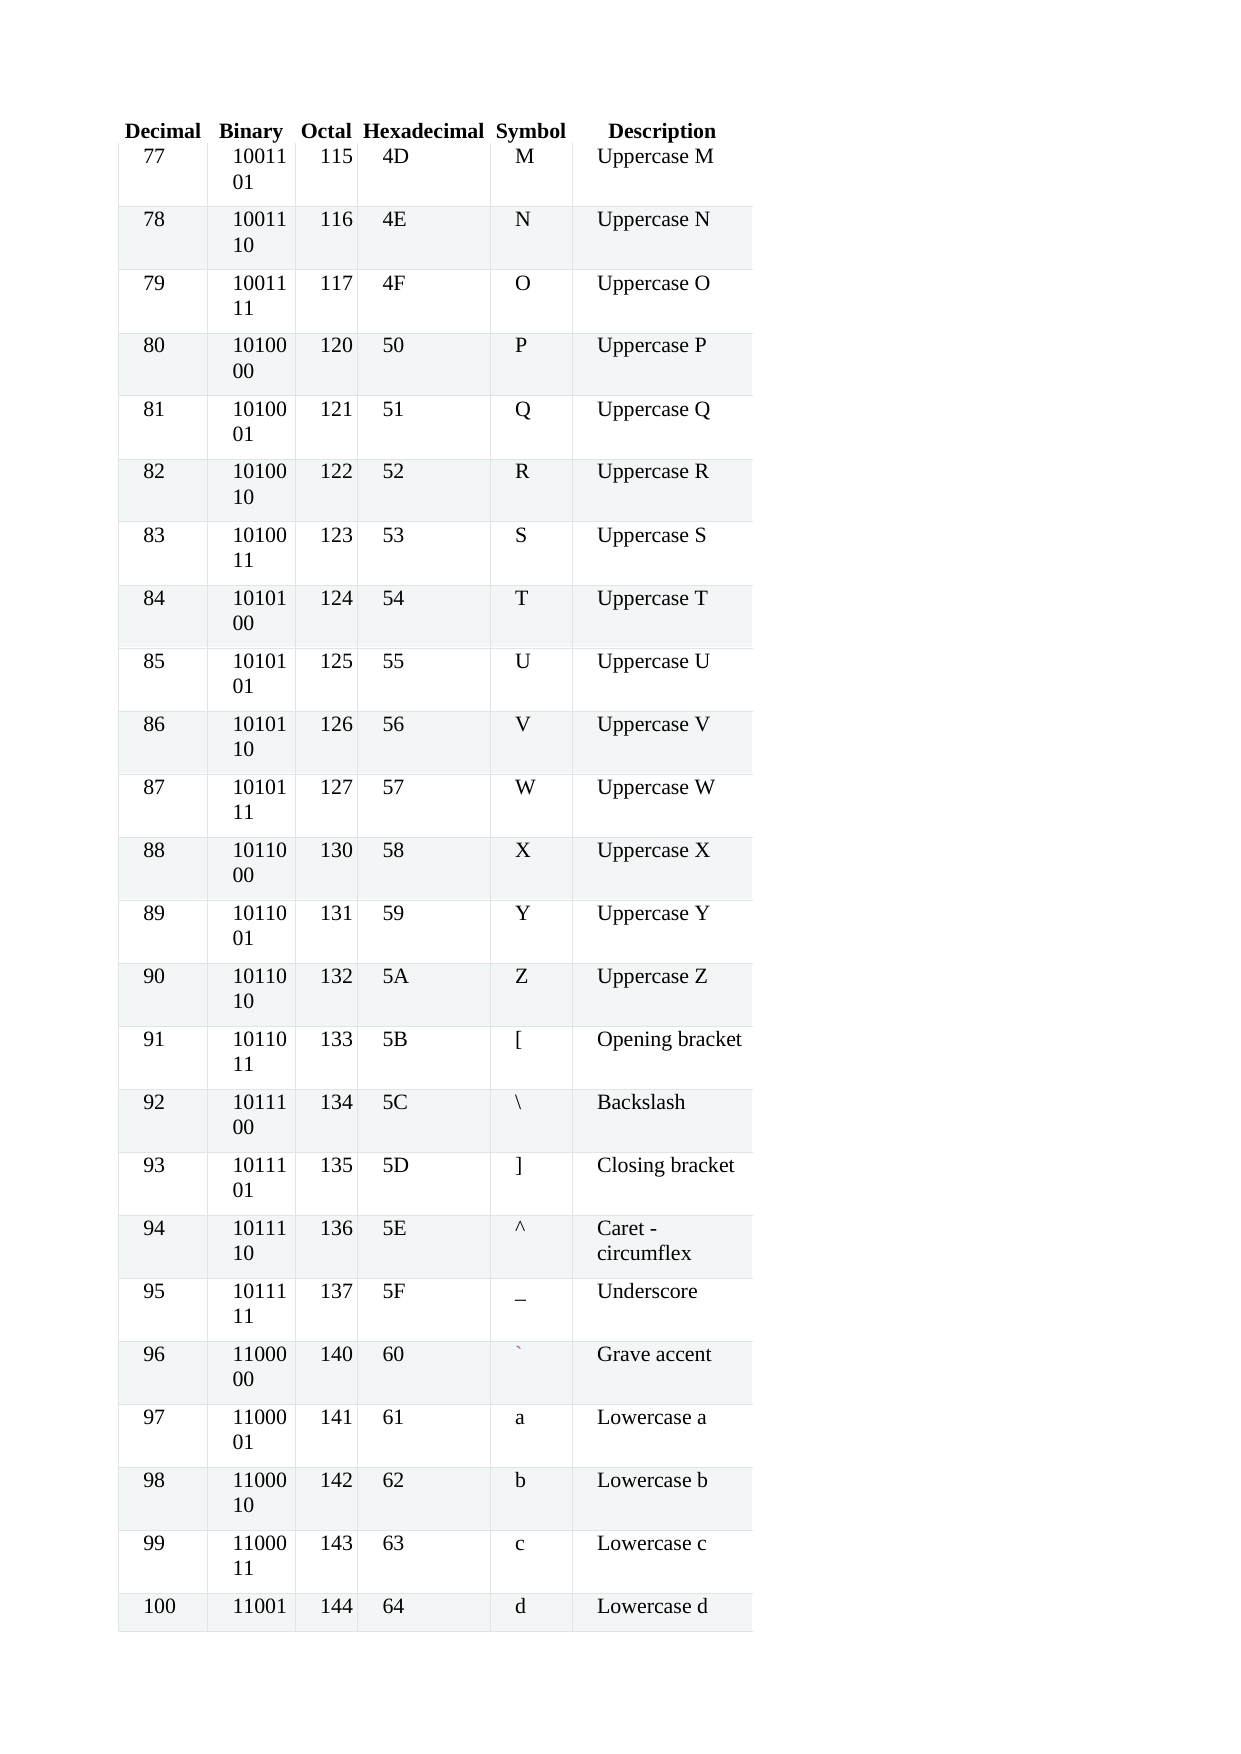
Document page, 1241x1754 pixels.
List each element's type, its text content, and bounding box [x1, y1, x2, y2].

table_cell 77 [119, 143, 207, 206]
table_cell T [491, 586, 572, 647]
table_header Hexadecimal [357, 118, 490, 143]
table_cell 121 [296, 396, 357, 458]
table_cell 126 [296, 712, 357, 773]
table_cell 117 [296, 270, 357, 332]
table_cell 1011110 [208, 1216, 295, 1278]
table_cell 120 [296, 334, 357, 395]
table_cell Y [491, 901, 572, 963]
table_cell 58 [358, 838, 490, 899]
table_cell 83 [119, 522, 207, 584]
table_cell 1001110 [208, 207, 295, 269]
table_cell 135 [296, 1153, 357, 1215]
table_cell 81 [119, 396, 207, 458]
table_cell Uppercase M [573, 143, 752, 206]
table_cell 1010000 [208, 334, 295, 395]
table_cell Uppercase O [573, 270, 752, 332]
table_cell 95 [119, 1279, 207, 1341]
table_cell a [491, 1405, 572, 1467]
table_cell 134 [296, 1090, 357, 1152]
table_cell 133 [296, 1027, 357, 1089]
table_cell Uppercase U [573, 649, 752, 711]
table_cell Backslash [573, 1090, 752, 1152]
table_cell 5E [358, 1216, 490, 1278]
table_cell 1100011 [208, 1531, 295, 1593]
table_cell 141 [296, 1405, 357, 1467]
table_cell 140 [296, 1342, 357, 1404]
table_cell ] [491, 1153, 572, 1215]
table_cell 131 [296, 901, 357, 963]
table_cell 100 [119, 1594, 207, 1631]
table_cell 1011011 [208, 1027, 295, 1089]
table_cell 56 [358, 712, 490, 773]
table_cell Uppercase X [573, 838, 752, 899]
table_cell ^ [491, 1216, 572, 1278]
table_header Description [572, 118, 752, 143]
table_cell Lowercase b [573, 1468, 752, 1530]
table_cell S [491, 522, 572, 584]
table_cell 62 [358, 1468, 490, 1530]
table_cell 1100010 [208, 1468, 295, 1530]
table_cell 1010010 [208, 460, 295, 521]
table_cell Uppercase T [573, 586, 752, 647]
table_cell 1011000 [208, 838, 295, 899]
table_cell 1010110 [208, 712, 295, 773]
table_cell 1010101 [208, 649, 295, 711]
table_cell 99 [119, 1531, 207, 1593]
table_cell X [491, 838, 572, 899]
table_cell Uppercase R [573, 460, 752, 521]
table_cell 59 [358, 901, 490, 963]
table_cell W [491, 775, 572, 837]
table_cell 60 [358, 1342, 490, 1404]
table_header Symbol [490, 118, 572, 143]
table_cell Uppercase P [573, 334, 752, 395]
table_cell 54 [358, 586, 490, 647]
table_cell 132 [296, 964, 357, 1026]
table_cell 1011100 [208, 1090, 295, 1152]
table_cell U [491, 649, 572, 711]
table_cell Uppercase Q [573, 396, 752, 458]
table_cell Uppercase V [573, 712, 752, 773]
table_cell 1010011 [208, 522, 295, 584]
table_cell 94 [119, 1216, 207, 1278]
table_cell Lowercase c [573, 1531, 752, 1593]
table_cell 115 [296, 143, 357, 206]
table_cell 64 [358, 1594, 490, 1631]
table_cell 88 [119, 838, 207, 899]
table_cell 97 [119, 1405, 207, 1467]
table_cell 85 [119, 649, 207, 711]
table_cell 5C [358, 1090, 490, 1152]
table_header Octal [295, 118, 357, 143]
table_cell 93 [119, 1153, 207, 1215]
table_cell b [491, 1468, 572, 1530]
table_cell _ [491, 1279, 572, 1341]
table_cell 1001101 [208, 143, 295, 206]
table_cell N [491, 207, 572, 269]
table_cell Q [491, 396, 572, 458]
table_cell 61 [358, 1405, 490, 1467]
table_cell 5F [358, 1279, 490, 1341]
table_cell 127 [296, 775, 357, 837]
table_cell 84 [119, 586, 207, 647]
table_cell 86 [119, 712, 207, 773]
table_cell 122 [296, 460, 357, 521]
table_cell 1010100 [208, 586, 295, 647]
table_cell Caret - circumflex [573, 1216, 752, 1278]
table_cell 1011111 [208, 1279, 295, 1341]
table_cell Opening bracket [573, 1027, 752, 1089]
table_cell Uppercase Y [573, 901, 752, 963]
table_cell 144 [296, 1594, 357, 1631]
table_cell c [491, 1531, 572, 1593]
table_cell 92 [119, 1090, 207, 1152]
table_cell Uppercase N [573, 207, 752, 269]
table_cell 52 [358, 460, 490, 521]
table_cell 116 [296, 207, 357, 269]
table_cell 51 [358, 396, 490, 458]
table_cell Uppercase Z [573, 964, 752, 1026]
table_cell \ [491, 1090, 572, 1152]
table_cell Lowercase d [573, 1594, 752, 1631]
table_cell 89 [119, 901, 207, 963]
table_cell 1001111 [208, 270, 295, 332]
table_cell Z [491, 964, 572, 1026]
table_cell 78 [119, 207, 207, 269]
table_cell 87 [119, 775, 207, 837]
table_cell 5A [358, 964, 490, 1026]
table_cell 1100000 [208, 1342, 295, 1404]
table_cell 1011101 [208, 1153, 295, 1215]
table_cell 1011001 [208, 901, 295, 963]
table_cell 5B [358, 1027, 490, 1089]
table_cell 98 [119, 1468, 207, 1530]
table_cell 53 [358, 522, 490, 584]
table_cell 125 [296, 649, 357, 711]
table_cell 4F [358, 270, 490, 332]
table_cell 4D [358, 143, 490, 206]
table_cell 142 [296, 1468, 357, 1530]
table_cell 55 [358, 649, 490, 711]
table_cell 1100001 [208, 1405, 295, 1467]
table_cell Grave accent [573, 1342, 752, 1404]
table_cell 79 [119, 270, 207, 332]
table_cell 5D [358, 1153, 490, 1215]
table_cell 82 [119, 460, 207, 521]
table_cell 137 [296, 1279, 357, 1341]
table_cell O [491, 270, 572, 332]
table_cell Underscore [573, 1279, 752, 1341]
table_cell ` [491, 1342, 572, 1404]
table_cell 57 [358, 775, 490, 837]
table_cell 4E [358, 207, 490, 269]
table_cell 1010111 [208, 775, 295, 837]
table_cell P [491, 334, 572, 395]
table_cell 136 [296, 1216, 357, 1278]
table_cell 1011010 [208, 964, 295, 1026]
table_cell 96 [119, 1342, 207, 1404]
table_cell d [491, 1594, 572, 1631]
table_header Binary [207, 118, 295, 143]
table_cell 123 [296, 522, 357, 584]
table_header Decimal [118, 118, 207, 143]
table_cell V [491, 712, 572, 773]
table_cell 124 [296, 586, 357, 647]
table_cell 130 [296, 838, 357, 899]
table_cell [ [491, 1027, 572, 1089]
table_cell R [491, 460, 572, 521]
table_cell 1010001 [208, 396, 295, 458]
table_cell M [491, 143, 572, 206]
table_cell 90 [119, 964, 207, 1026]
table_cell Closing bracket [573, 1153, 752, 1215]
table_cell Uppercase W [573, 775, 752, 837]
table_cell 143 [296, 1531, 357, 1593]
table_cell 11001 [208, 1594, 295, 1631]
table_cell 91 [119, 1027, 207, 1089]
table_cell 50 [358, 334, 490, 395]
table_cell Lowercase a [573, 1405, 752, 1467]
table_cell 80 [119, 334, 207, 395]
table_cell 63 [358, 1531, 490, 1593]
table_cell Uppercase S [573, 522, 752, 584]
